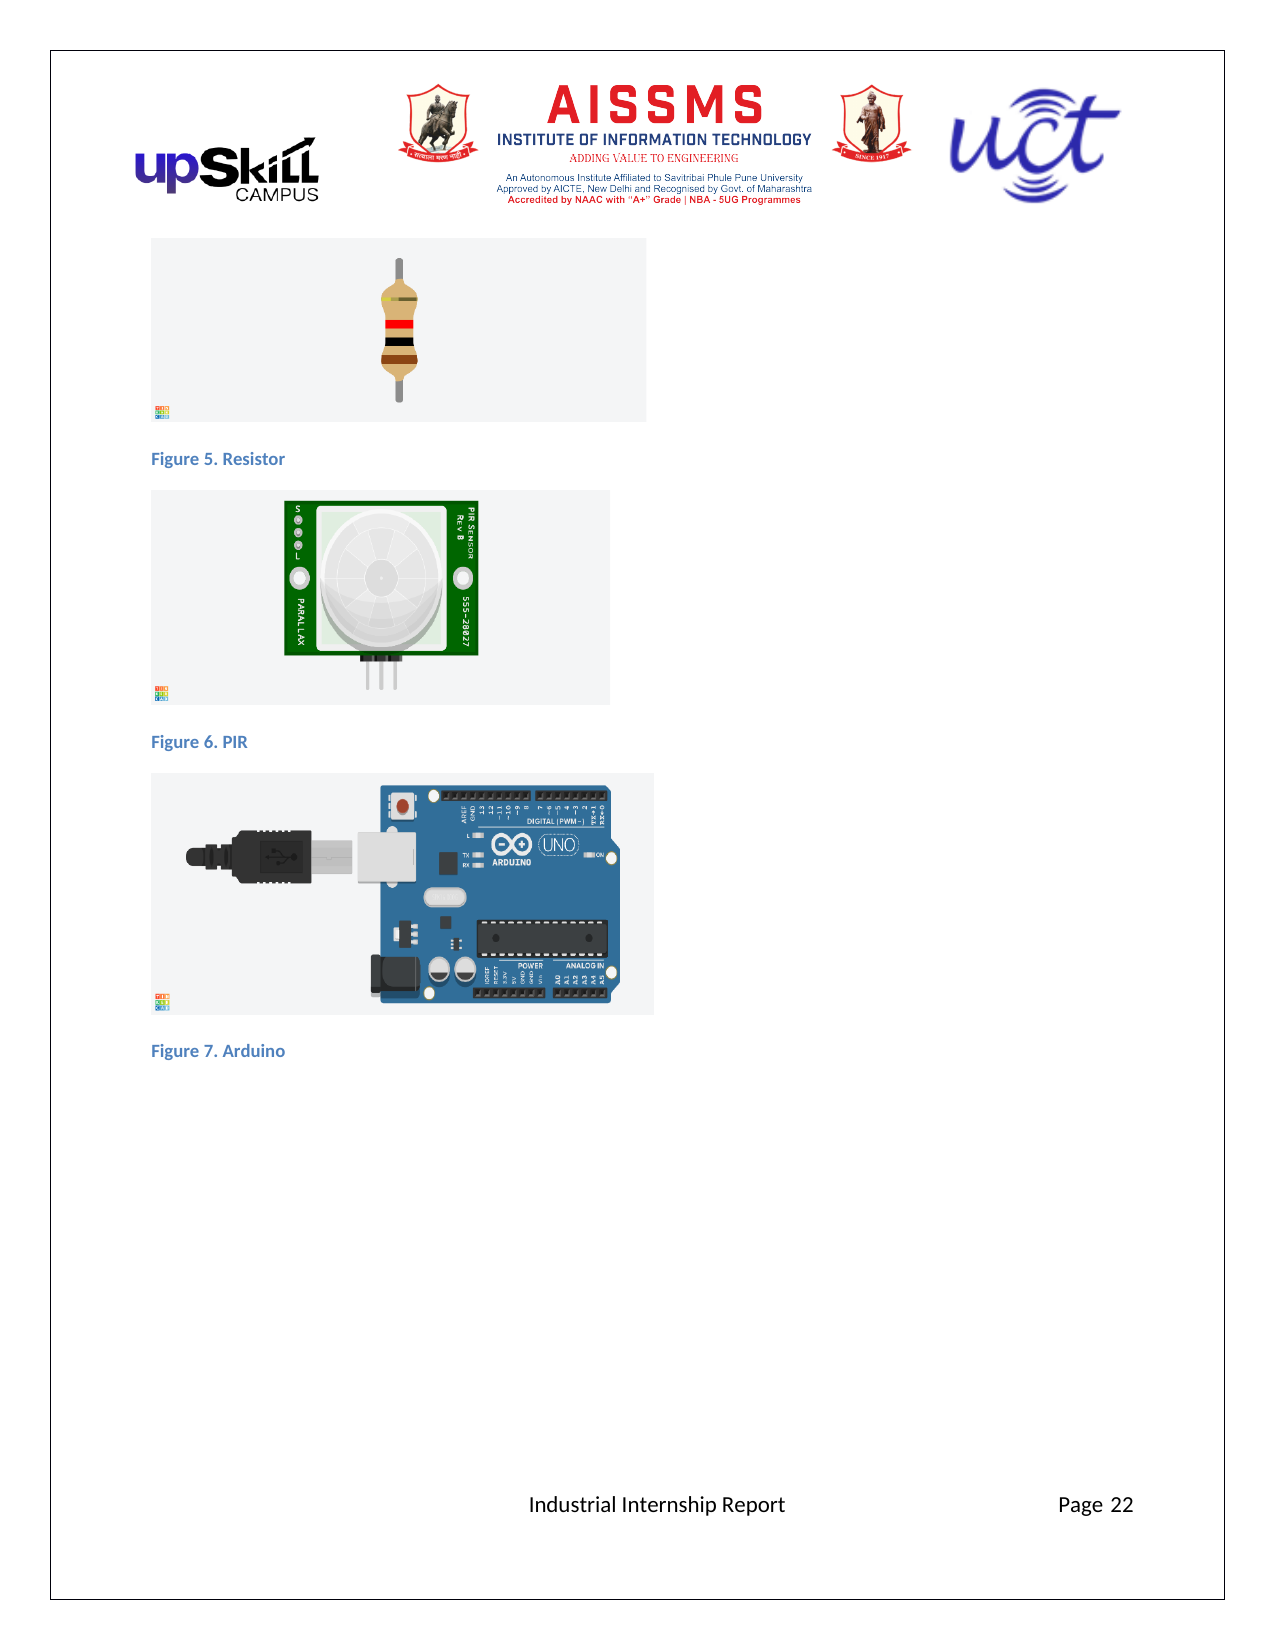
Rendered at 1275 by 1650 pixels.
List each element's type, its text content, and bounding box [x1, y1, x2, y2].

picture [391, 79, 915, 205]
text Figure 5. Resistor [151, 447, 1133, 470]
picture [947, 79, 1127, 205]
text Figure 6. PIR [151, 730, 1133, 753]
picture [151, 238, 647, 422]
picture [151, 773, 654, 1015]
picture [104, 124, 350, 205]
picture [151, 490, 611, 705]
text Figure 7. Arduino [151, 1040, 1133, 1063]
